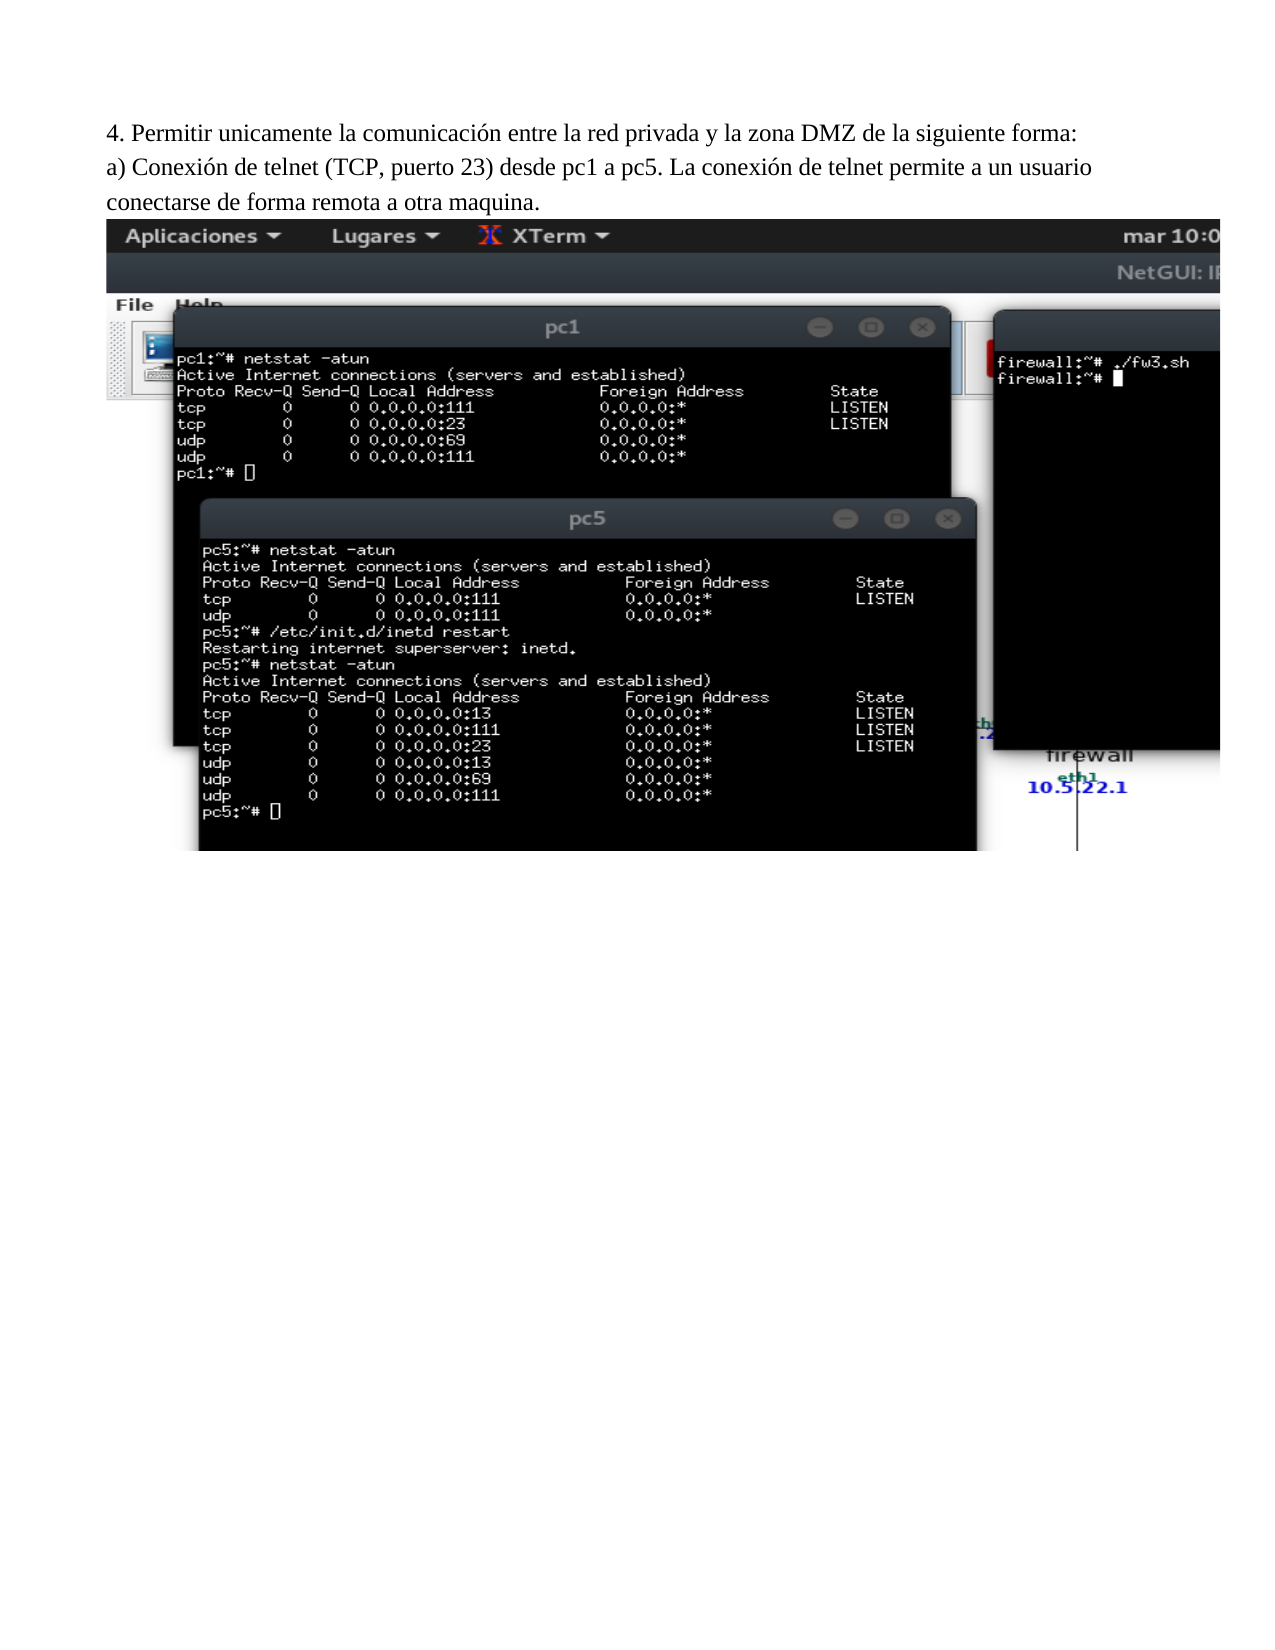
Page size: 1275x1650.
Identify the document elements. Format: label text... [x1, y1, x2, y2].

text a) Conexión de telnet (TCP, puerto 23) desde pc1 a pc5. La conexión de telnet permite a un usuario [106, 152, 1148, 181]
text conectarse de forma remota a otra maquina. [106, 187, 1148, 216]
text 4. Permitir unicamente la comunicación entre la red privada y la zona DMZ de la siguiente forma: [106, 118, 1148, 147]
